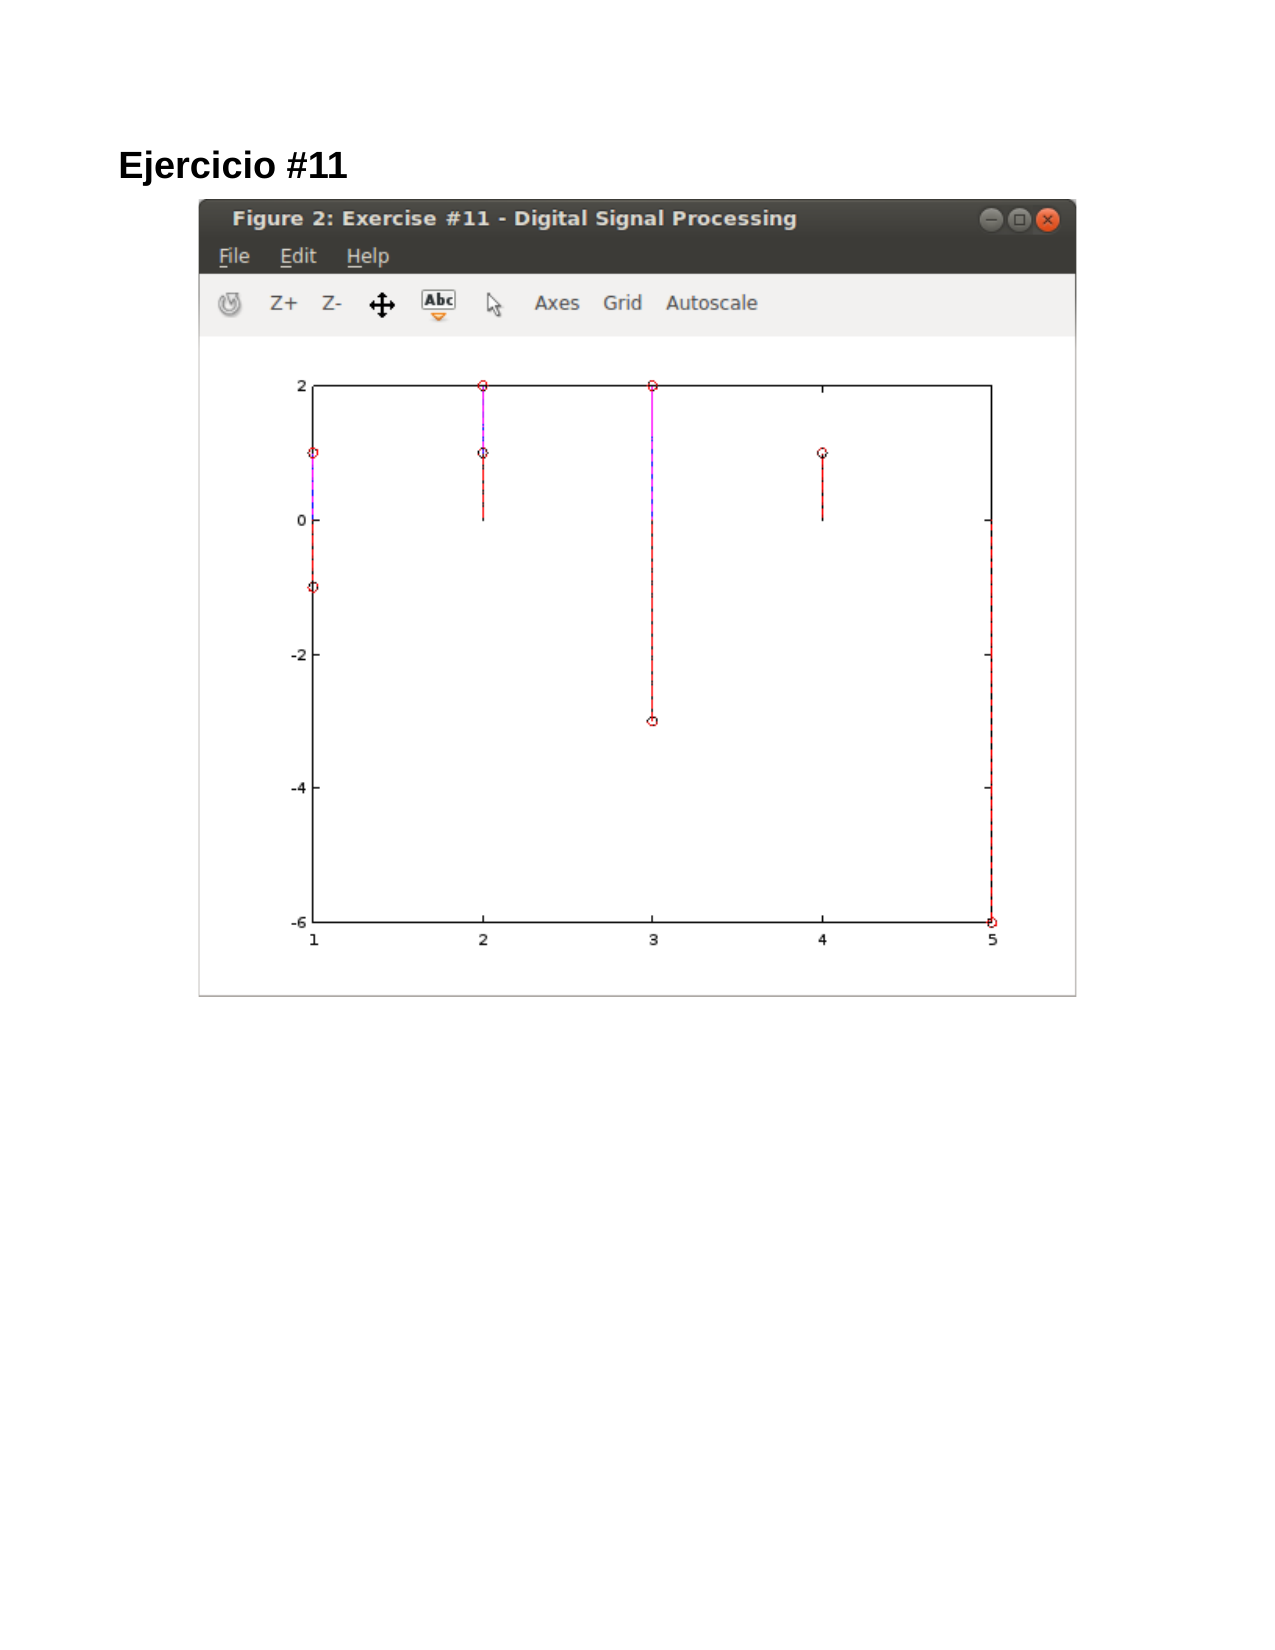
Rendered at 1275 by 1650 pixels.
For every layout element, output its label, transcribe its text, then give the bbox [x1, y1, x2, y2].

picture [198, 199, 1077, 997]
subtitle Ejercicio #11 [118, 143, 1157, 187]
